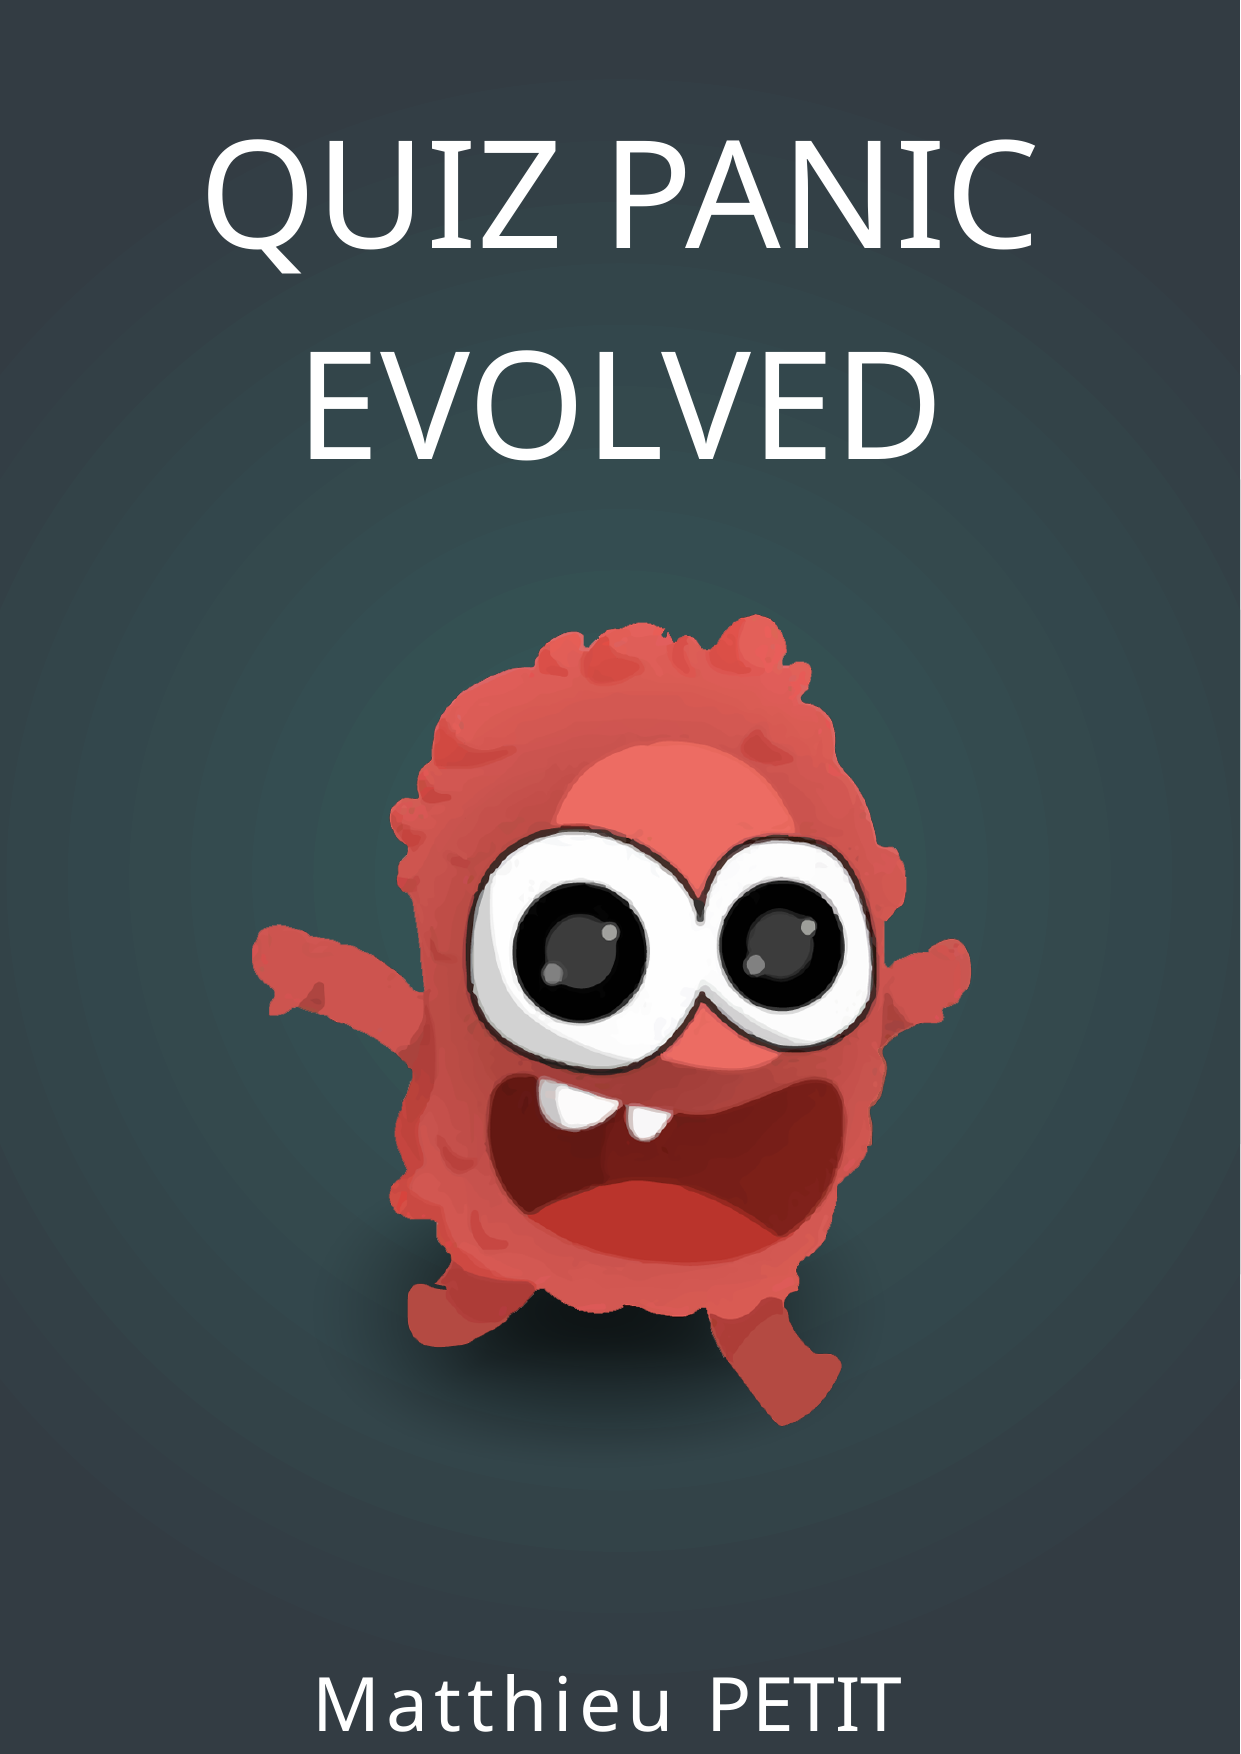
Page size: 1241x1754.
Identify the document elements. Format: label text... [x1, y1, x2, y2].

text EVOLVED [0, 299, 1240, 503]
picture [236, 614, 998, 1484]
text QUIZ PANIC [0, 88, 1240, 293]
